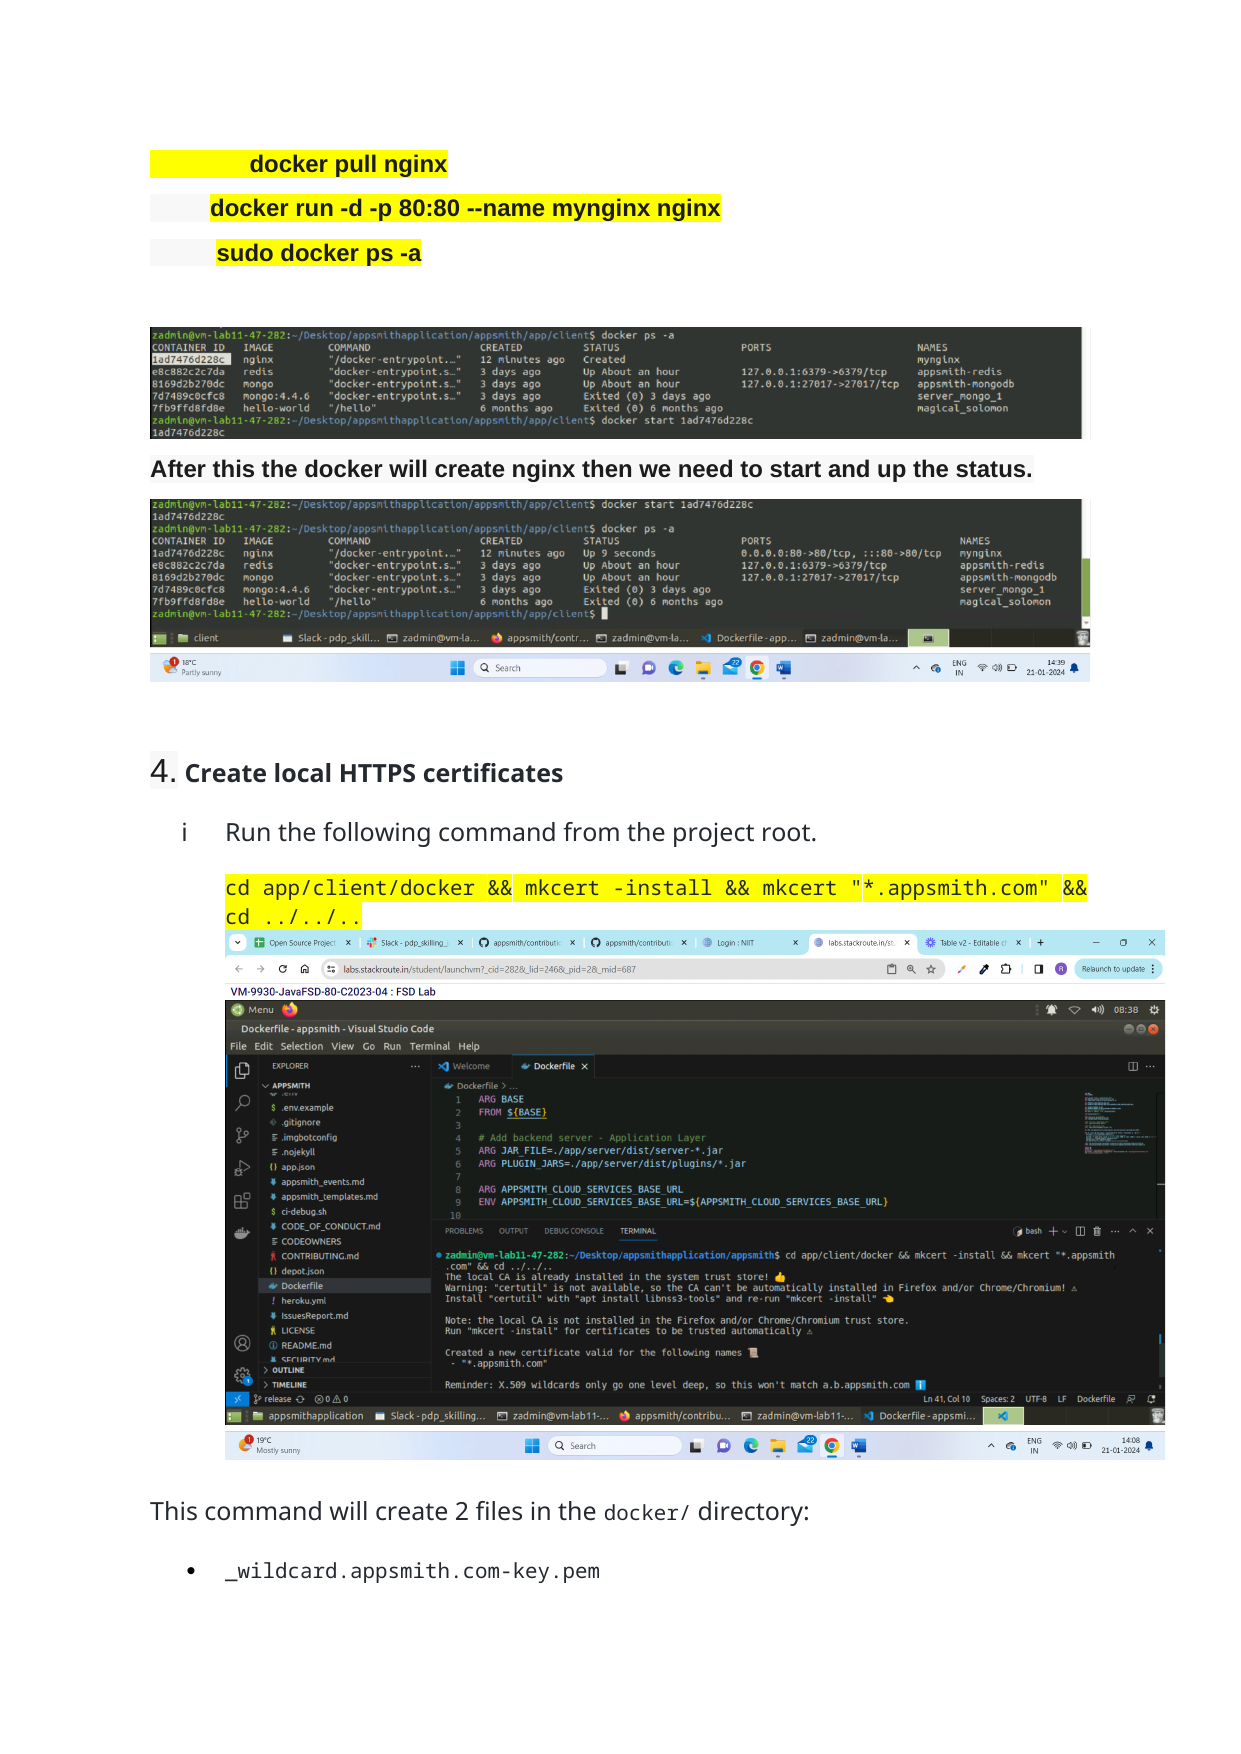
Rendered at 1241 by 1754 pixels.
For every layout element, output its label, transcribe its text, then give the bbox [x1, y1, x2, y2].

picture [150, 499, 1091, 682]
text This command will create 2 files in the docker/ directory: [150, 1493, 1090, 1527]
list Run the following command from the project root. [187, 814, 1090, 848]
picture [225, 930, 1166, 1460]
text After this the docker will create nginx then we need to start and up the status. [150, 455, 1090, 483]
list _wildcard.appsmith.com-key.pem [187, 1556, 1090, 1585]
text docker pull nginx [150, 150, 1090, 178]
text sudo docker ps -a [150, 238, 1090, 266]
text 4. Create local HTTPS certificates [150, 751, 1090, 789]
picture [150, 327, 1091, 439]
text docker run -d -p 80:80 --name mynginx nginx [150, 194, 1090, 222]
text cd app/client/docker && mkcert -install && mkcert "*.appsmith.com" && cd ../../.. [225, 873, 1090, 930]
